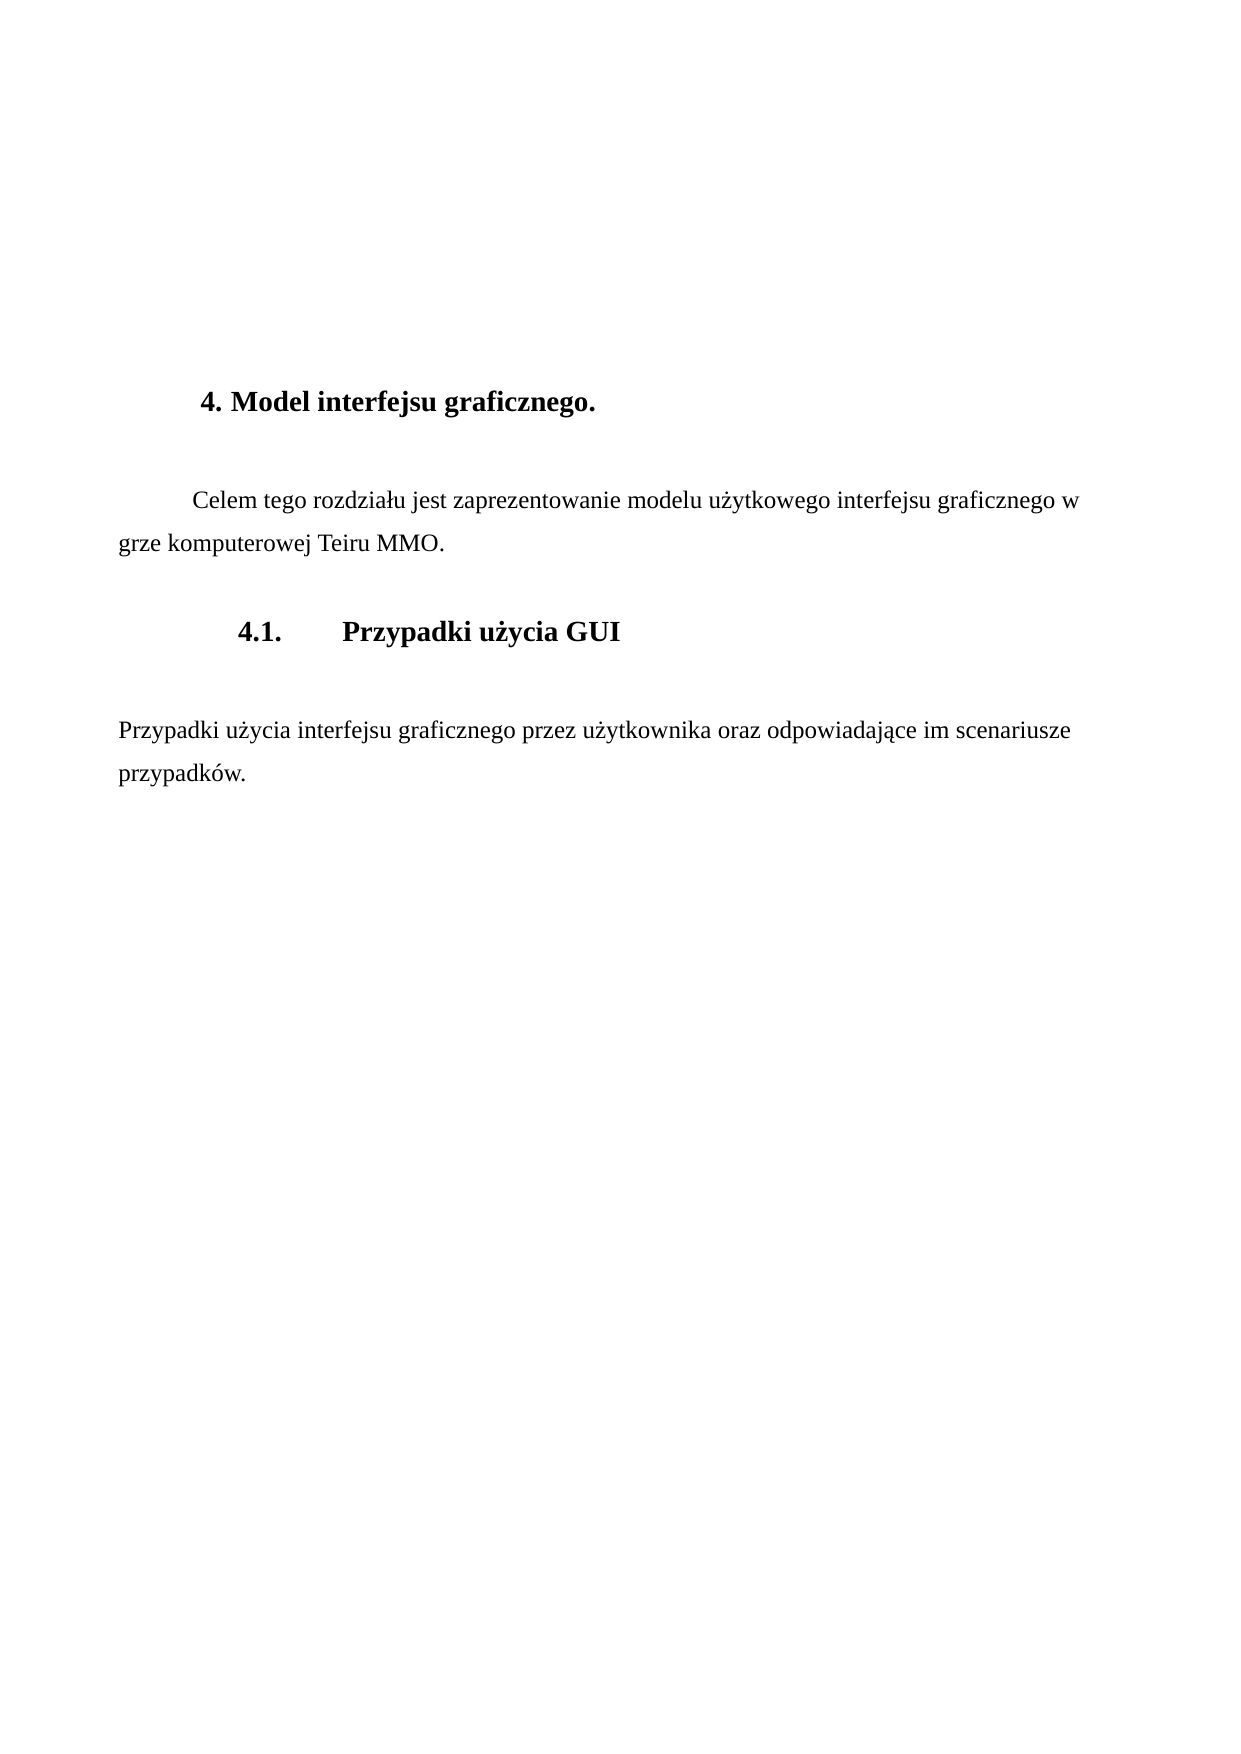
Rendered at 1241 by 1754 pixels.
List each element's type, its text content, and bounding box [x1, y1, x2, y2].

text Celem tego rozdziału jest zaprezentowanie modelu użytkowego interfejsu graficznego w grze komputerowej Teiru MMO. [118, 485, 1122, 557]
text Przypadki użycia interfejsu graficznego przez użytkownika oraz odpowiadające im scenariusze przypadków. [118, 715, 1122, 787]
list Przypadki użycia GUI [231, 614, 1122, 648]
list Model interfejsu graficznego. [193, 384, 1122, 468]
